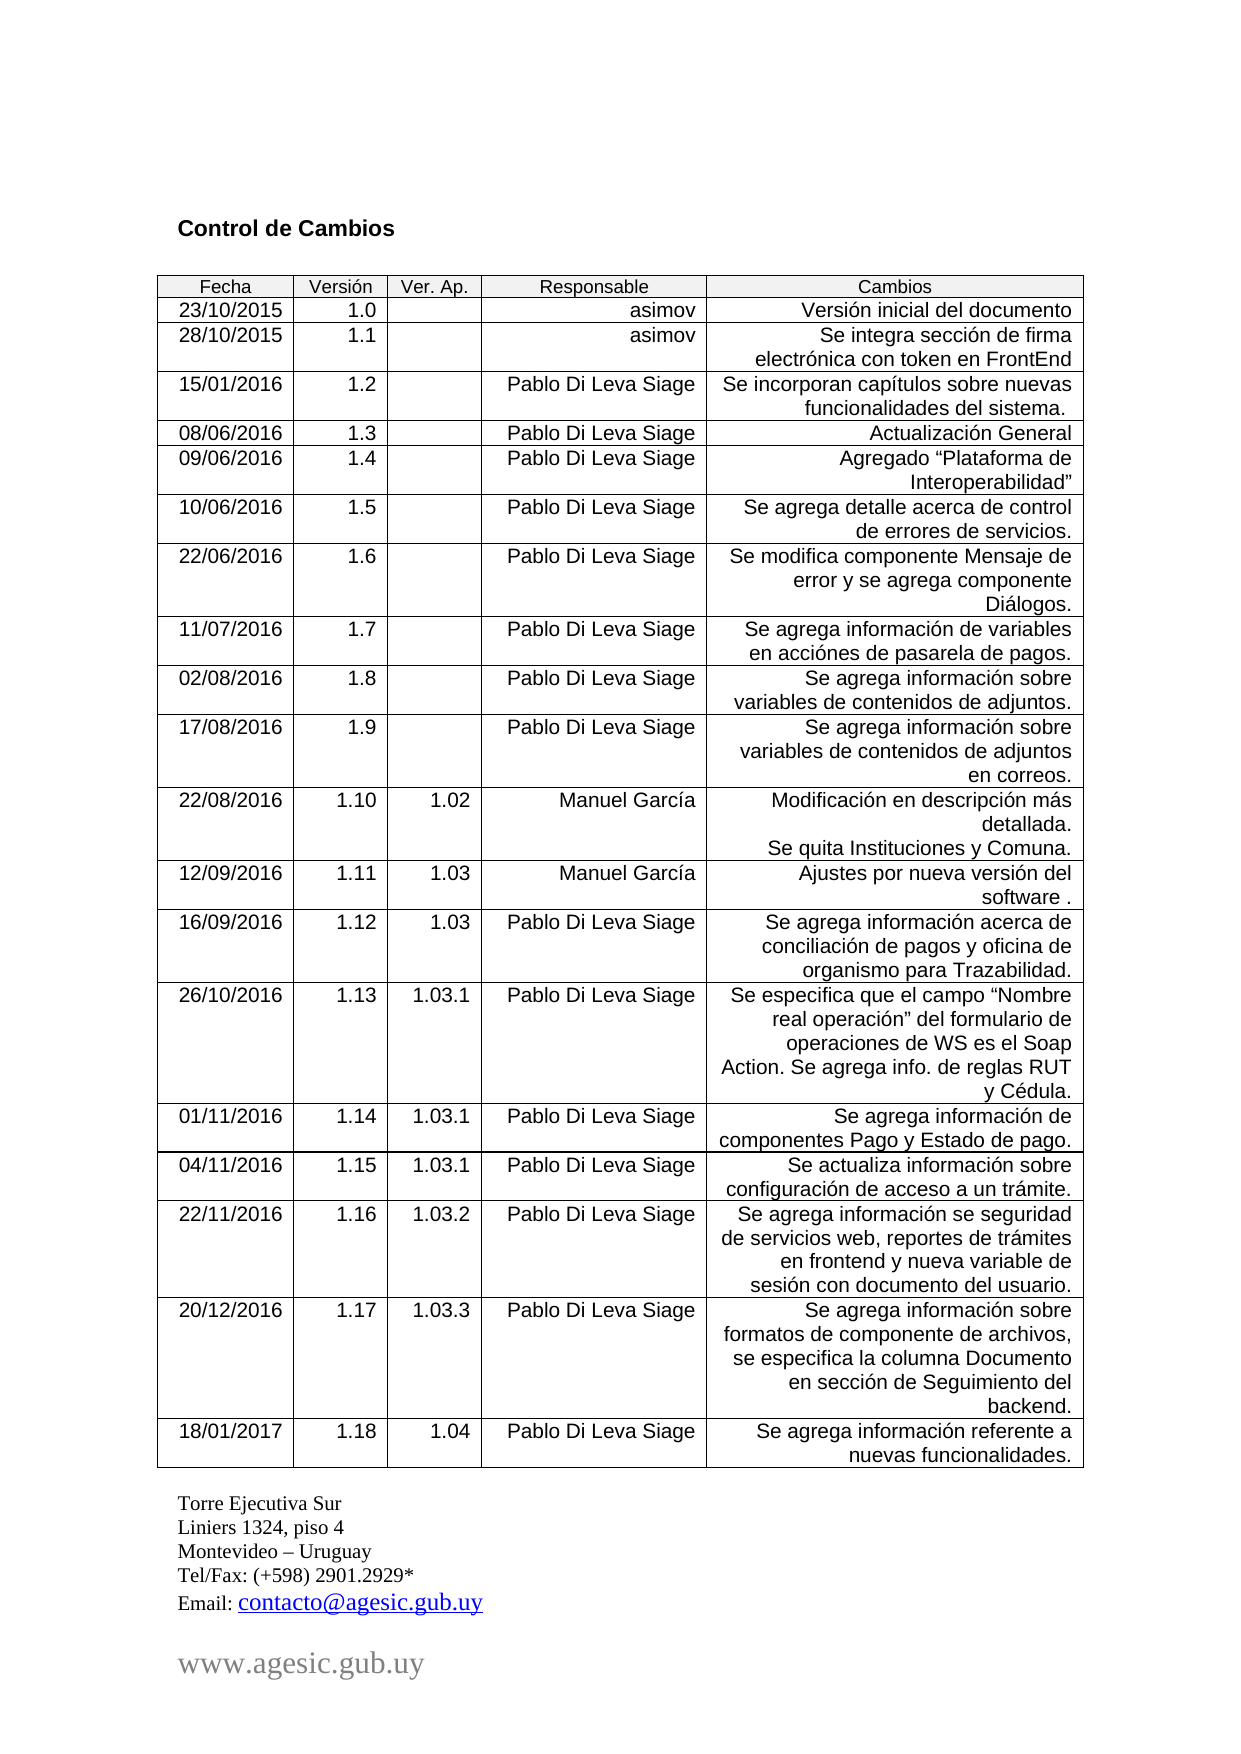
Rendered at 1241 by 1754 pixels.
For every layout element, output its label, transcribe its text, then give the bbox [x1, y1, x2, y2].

table_cell asimov [482, 298, 706, 322]
table_cell Modificación en descripción más detallada. Se quita Instituciones y Comuna. [707, 788, 1083, 860]
text Control de Cambios [177, 215, 1063, 241]
table_cell [388, 298, 481, 322]
table_cell 1.03.2 [388, 1201, 481, 1297]
table_cell Pablo Di Leva Siage [482, 1153, 706, 1200]
table_cell 1.13 [294, 983, 387, 1102]
table_cell 1.8 [294, 666, 387, 714]
table_cell [388, 666, 481, 714]
table_cell Pablo Di Leva Siage [482, 617, 706, 665]
table_cell [388, 544, 481, 616]
table_cell 20/12/2016 [158, 1298, 293, 1418]
table_cell 1.7 [294, 617, 387, 665]
table_cell 01/11/2016 [158, 1104, 293, 1151]
table_cell Ajustes por nueva versión del software . [707, 861, 1083, 909]
table_cell 04/11/2016 [158, 1153, 293, 1200]
table_cell Se agrega información referente a nuevas funcionalidades. [707, 1419, 1083, 1467]
table_header Cambios [707, 276, 1083, 297]
table_cell 1.10 [294, 788, 387, 860]
table_cell 18/01/2017 [158, 1419, 293, 1467]
table_cell 10/06/2016 [158, 495, 293, 543]
table_cell Se agrega información de componentes Pago y Estado de pago. [707, 1104, 1083, 1151]
table_cell 1.6 [294, 544, 387, 616]
table_cell 15/01/2016 [158, 372, 293, 420]
table_cell 12/09/2016 [158, 861, 293, 909]
table_cell 1.1 [294, 323, 387, 371]
table_cell [388, 323, 481, 371]
table_cell Pablo Di Leva Siage [482, 446, 706, 494]
table_cell 1.03 [388, 910, 481, 982]
table_cell 1.0 [294, 298, 387, 322]
table_cell 1.02 [388, 788, 481, 860]
table_cell Se agrega información sobre formatos de componente de archivos, se especifica la columna Documento en sección de Seguimiento del backend. [707, 1298, 1083, 1418]
table_cell 26/10/2016 [158, 983, 293, 1102]
table_cell 1.03.3 [388, 1298, 481, 1418]
table_cell 1.03.1 [388, 983, 481, 1102]
table_cell [388, 421, 481, 445]
table_cell 09/06/2016 [158, 446, 293, 494]
table_cell Pablo Di Leva Siage [482, 372, 706, 420]
table_cell 1.18 [294, 1419, 387, 1467]
table_cell Pablo Di Leva Siage [482, 910, 706, 982]
table_cell 1.03.1 [388, 1104, 481, 1151]
table_cell Pablo Di Leva Siage [482, 983, 706, 1102]
table_cell Pablo Di Leva Siage [482, 1104, 706, 1151]
table_cell 1.17 [294, 1298, 387, 1418]
table_cell 1.14 [294, 1104, 387, 1151]
table_cell Pablo Di Leva Siage [482, 715, 706, 787]
table_cell 1.5 [294, 495, 387, 543]
table_cell Manuel García [482, 788, 706, 860]
table_cell Agregado “Plataforma de Interoperabilidad” [707, 446, 1083, 494]
table_cell 1.11 [294, 861, 387, 909]
table_cell Pablo Di Leva Siage [482, 1419, 706, 1467]
table_cell 1.16 [294, 1201, 387, 1297]
table_cell 22/08/2016 [158, 788, 293, 860]
table_cell [388, 495, 481, 543]
table_cell asimov [482, 323, 706, 371]
table_cell 1.04 [388, 1419, 481, 1467]
table_header Ver. Ap. [388, 276, 481, 297]
table_cell Se actualiza información sobre configuración de acceso a un trámite. [707, 1153, 1083, 1200]
table_cell 1.12 [294, 910, 387, 982]
table_cell Pablo Di Leva Siage [482, 1298, 706, 1418]
table_cell Pablo Di Leva Siage [482, 421, 706, 445]
table_header Fecha [158, 276, 293, 297]
table_cell 1.03 [388, 861, 481, 909]
table_cell Pablo Di Leva Siage [482, 495, 706, 543]
table_cell [388, 715, 481, 787]
table_cell Pablo Di Leva Siage [482, 1201, 706, 1297]
table_cell Se agrega información sobre variables de contenidos de adjuntos. [707, 666, 1083, 714]
table_cell Se incorporan capítulos sobre nuevas funcionalidades del sistema. [707, 372, 1083, 420]
table_cell 16/09/2016 [158, 910, 293, 982]
table_header Responsable [482, 276, 706, 297]
table_cell Se integra sección de firma electrónica con token en FrontEnd [707, 323, 1083, 371]
table_cell 22/06/2016 [158, 544, 293, 616]
table_cell 1.3 [294, 421, 387, 445]
table_cell [388, 446, 481, 494]
table_cell 1.2 [294, 372, 387, 420]
table_cell 28/10/2015 [158, 323, 293, 371]
table_cell Se agrega información de variables en acciónes de pasarela de pagos. [707, 617, 1083, 665]
table_cell [388, 372, 481, 420]
table_cell 17/08/2016 [158, 715, 293, 787]
table_cell 1.15 [294, 1153, 387, 1200]
table_cell Se agrega información se seguridad de servicios web, reportes de trámites en frontend y nueva variable de sesión con documento del usuario. [707, 1201, 1083, 1297]
table_cell 1.4 [294, 446, 387, 494]
table_cell Se agrega información sobre variables de contenidos de adjuntos en correos. [707, 715, 1083, 787]
table_cell Pablo Di Leva Siage [482, 544, 706, 616]
table_cell Se agrega información acerca de conciliación de pagos y oficina de organismo para Trazabilidad. [707, 910, 1083, 982]
table_cell Se especifica que el campo “Nombre real operación” del formulario de operaciones de WS es el Soap Action. Se agrega info. de reglas RUT y Cédula. [707, 983, 1083, 1102]
table_cell Versión inicial del documento [707, 298, 1083, 322]
table_cell 23/10/2015 [158, 298, 293, 322]
table_cell Actualización General [707, 421, 1083, 445]
table_cell Se modifica componente Mensaje de error y se agrega componente Diálogos. [707, 544, 1083, 616]
table_cell Se agrega detalle acerca de control de errores de servicios. [707, 495, 1083, 543]
table_cell 02/08/2016 [158, 666, 293, 714]
table_cell Pablo Di Leva Siage [482, 666, 706, 714]
table_cell 22/11/2016 [158, 1201, 293, 1297]
table_cell [388, 617, 481, 665]
table_header Versión [294, 276, 387, 297]
table_cell 1.03.1 [388, 1153, 481, 1200]
table_cell 11/07/2016 [158, 617, 293, 665]
table_cell Manuel García [482, 861, 706, 909]
table_cell 1.9 [294, 715, 387, 787]
table_cell 08/06/2016 [158, 421, 293, 445]
